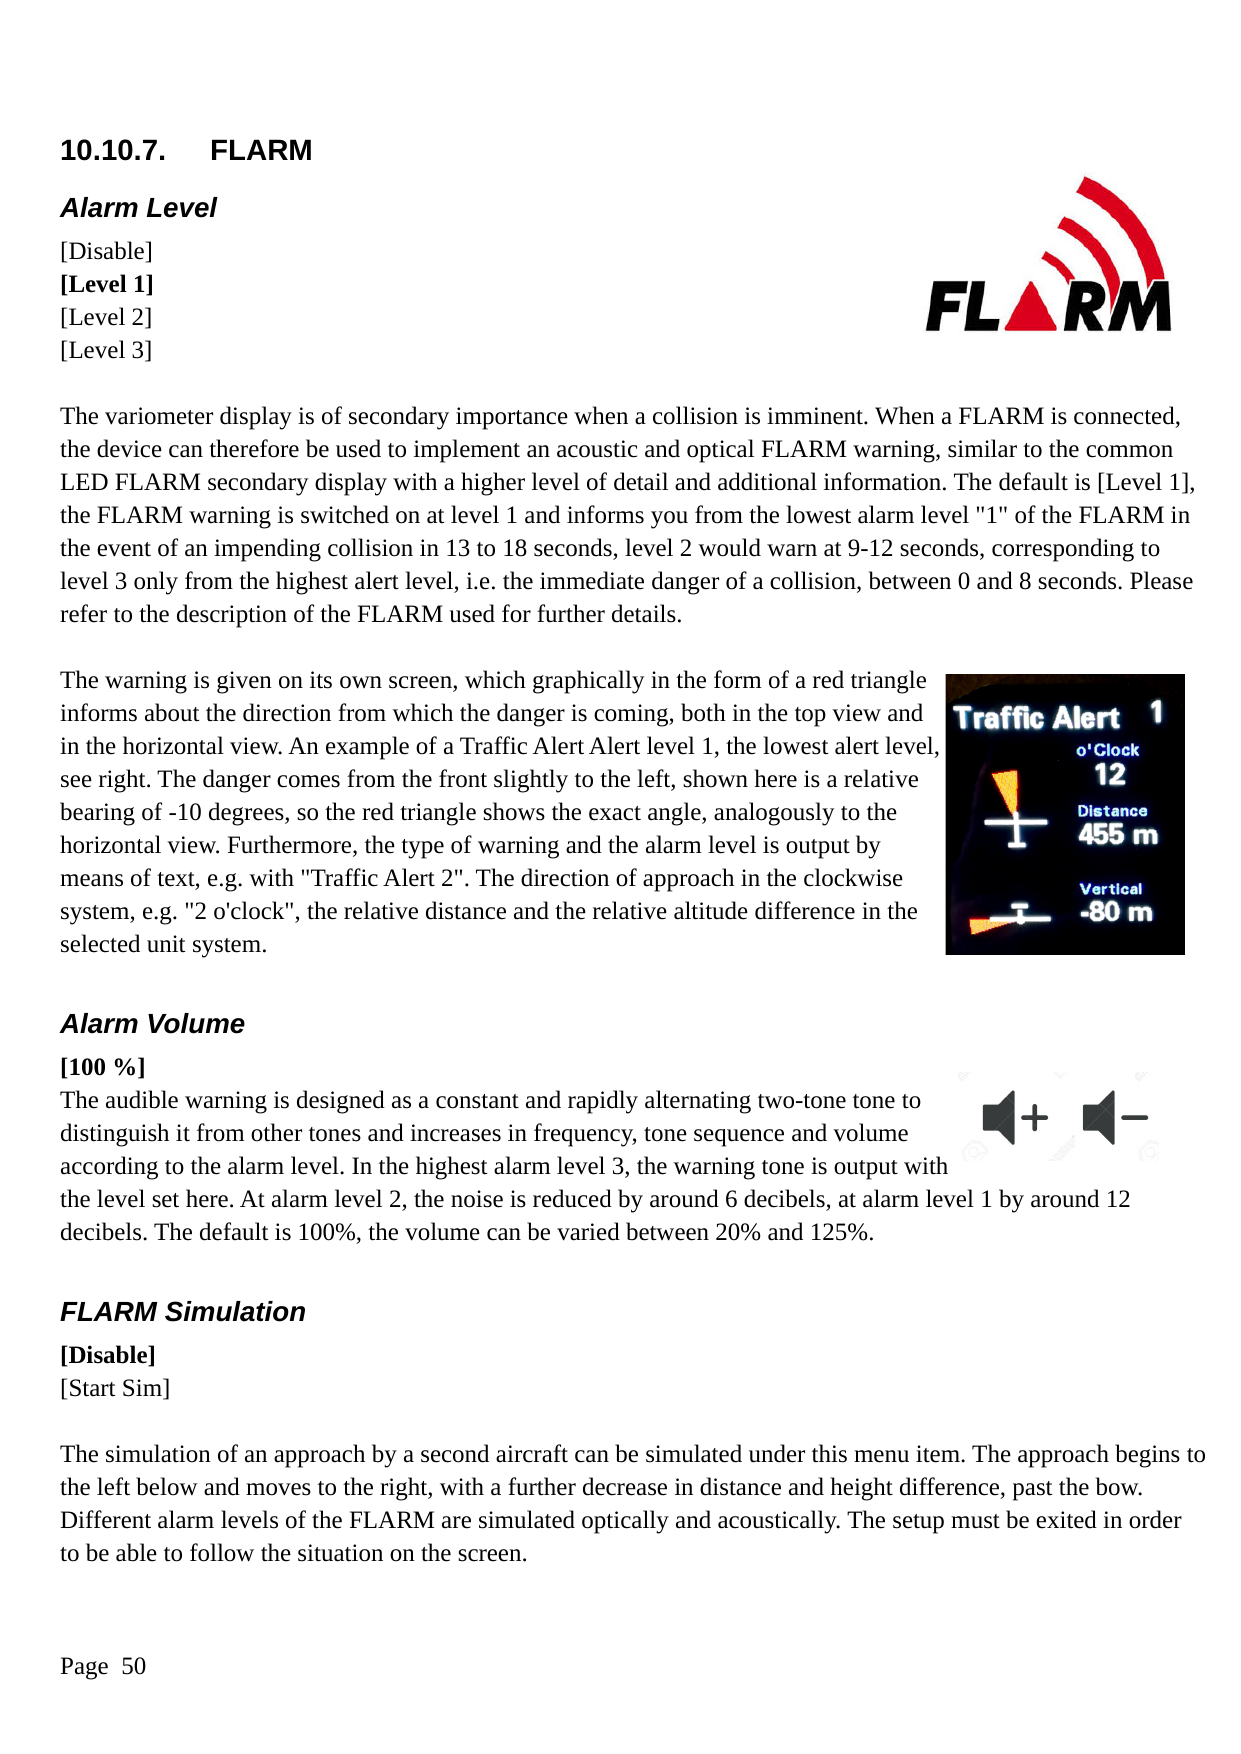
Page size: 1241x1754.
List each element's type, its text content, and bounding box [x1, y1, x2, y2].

text [1174, 302, 1207, 331]
text [Start Sim] [60, 1373, 1207, 1402]
text [Disable] [60, 1340, 1207, 1369]
picture [922, 172, 1174, 334]
subtitle [1174, 191, 1207, 223]
subtitle FLARM Simulation [60, 1296, 1207, 1328]
text [100 %] [60, 1052, 1207, 1081]
subtitle Alarm Volume [60, 1008, 1207, 1040]
text The audible warning is designed as a constant and rapidly alternating two-tone tone to distinguish it from other tones and increases in frequency, tone sequence and volume according to the alarm level. In the highest alarm level 3, the warning tone is output with the level set here. At alarm level 2, the noise is reduced by around 6 decibels, at alarm level 1 by around 12 decibels. The default is 100%, the volume can be varied between 20% and 125%. [60, 1085, 1207, 1246]
text The variometer display is of secondary importance when a collision is imminent. When a FLARM is connected, the device can therefore be used to implement an acoustic and optical FLARM warning, similar to the common LED FLARM secondary display with a higher level of detail and additional information. The default is [Level 1], the FLARM warning is switched on at level 1 and informs you from the lowest alarm level "1" of the FLARM in the event of an impending collision in 13 to 18 seconds, level 2 would warn at 9-12 seconds, corresponding to level 3 only from the highest alert level, i.e. the immediate danger of a collision, between 0 and 8 seconds. Please refer to the description of the FLARM used for further details. [60, 401, 1207, 628]
text [Level 3] [60, 335, 1207, 364]
text [Disable] [60, 236, 922, 264]
text [1174, 269, 1207, 298]
text The simulation of an approach by a second aircraft can be simulated under this menu item. The approach begins to the left below and moves to the right, with a further decrease in distance and height difference, past the bow. Different alarm levels of the FLARM are simulated optically and acoustically. The setup must be exited in order to be able to follow the situation on the screen. [60, 1439, 1207, 1567]
text The warning is given on its own screen, which graphically in the form of a red triangle informs about the direction from which the danger is coming, both in the top view and in the horizontal view. An example of a Traffic Alert Alert level 1, the lowest alert level, see right. The danger comes from the front slightly to the left, shown here is a relative bearing of -10 degrees, so the red triangle shows the exact angle, analogously to the horizontal view. Furthermore, the type of warning and the alarm level is output by means of text, e.g. with "Traffic Alert 2". The direction of approach in the clockwise system, e.g. "2 o'clock", the relative distance and the relative altitude difference in the selected unit system. [60, 665, 1207, 958]
text [Level 1] [60, 269, 922, 298]
text [Level 2] [60, 302, 922, 331]
picture [949, 1072, 1160, 1161]
subtitle Alarm Level [60, 191, 922, 223]
picture [945, 674, 1185, 955]
text [1174, 236, 1207, 264]
subtitle FLARM [60, 133, 1207, 166]
